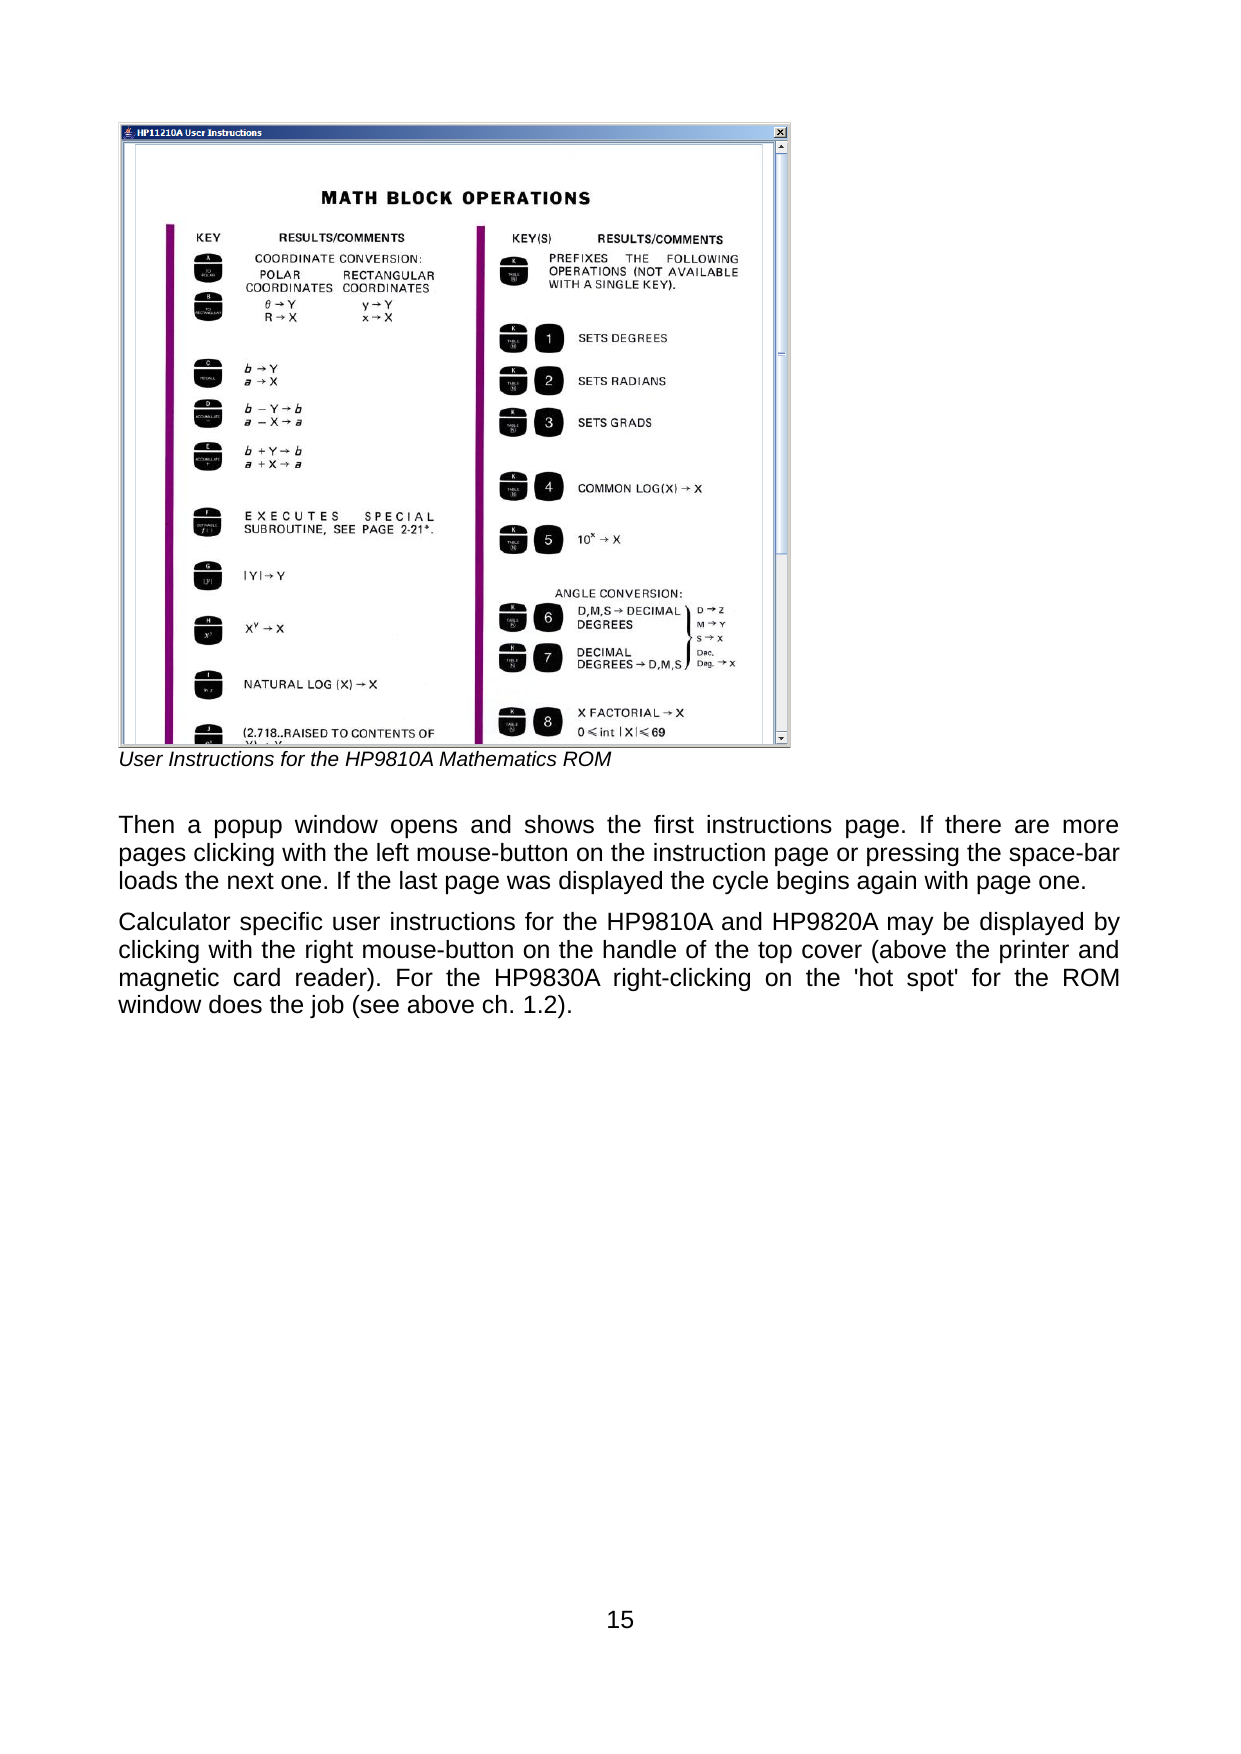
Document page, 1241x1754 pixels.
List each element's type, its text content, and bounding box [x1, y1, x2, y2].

text Calculator specific user instructions for the HP9810A and HP9820A may be displayed by clicking with the right mouse-button on the handle of the top cover (above the printer and magnetic card reader). For the HP9830A right-clicking on the 'hot spot' for the ROM window does the job (see above ch. 1.2). [118, 907, 1122, 1019]
picture [118, 122, 791, 748]
text Then a popup window opens and shows the first instructions page. If there are more pages clicking with the left mouse-button on the instruction page or pressing the space-bar loads the next one. If the last page was displayed the cycle begins again with page one. [118, 811, 1122, 895]
text User Instructions for the HP9810A Mathematics ROM [118, 748, 790, 771]
